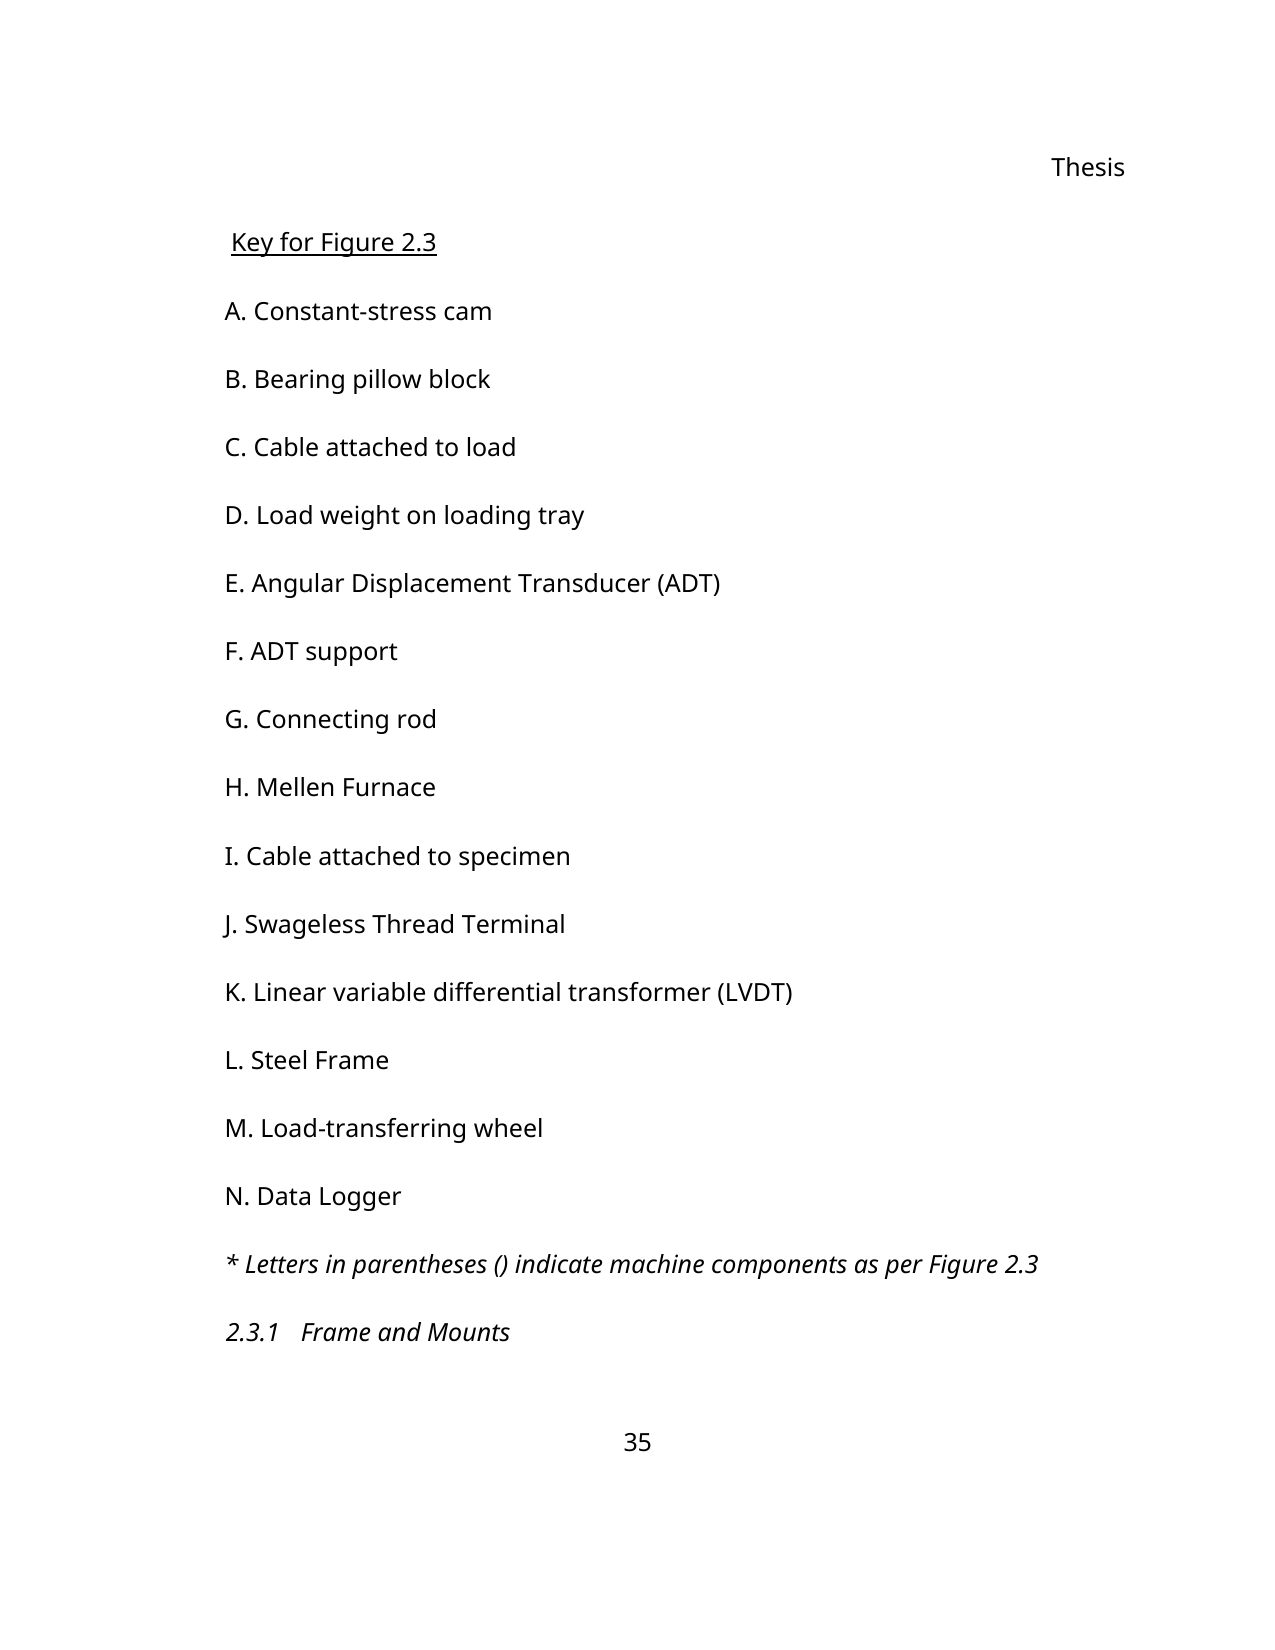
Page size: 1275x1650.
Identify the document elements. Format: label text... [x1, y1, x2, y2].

text Key for Figure 2.3 [224, 225, 1125, 259]
text I. Cable attached to specimen [224, 838, 1125, 872]
text * Letters in parentheses () indicate machine components as per Figure 2.3 [224, 1247, 1125, 1281]
text C. Cable attached to load [224, 429, 1125, 463]
text H. Mellen Furnace [224, 770, 1125, 804]
text G. Connecting rod [224, 702, 1125, 736]
text B. Bearing pillow block [224, 361, 1125, 395]
text F. ADT support [224, 634, 1125, 668]
text L. Steel Frame [224, 1042, 1125, 1077]
text K. Linear variable differential transformer (LVDT) [224, 974, 1125, 1008]
text M. Load-transferring wheel [224, 1111, 1125, 1145]
text A. Constant-stress cam [224, 293, 1125, 327]
text 2.3.1 Frame and Mounts [224, 1315, 1125, 1349]
text E. Angular Displacement Transducer (ADT) [224, 566, 1125, 600]
text N. Data Logger [224, 1179, 1125, 1213]
text D. Load weight on loading tray [224, 497, 1125, 532]
text J. Swageless Thread Terminal [224, 906, 1125, 940]
